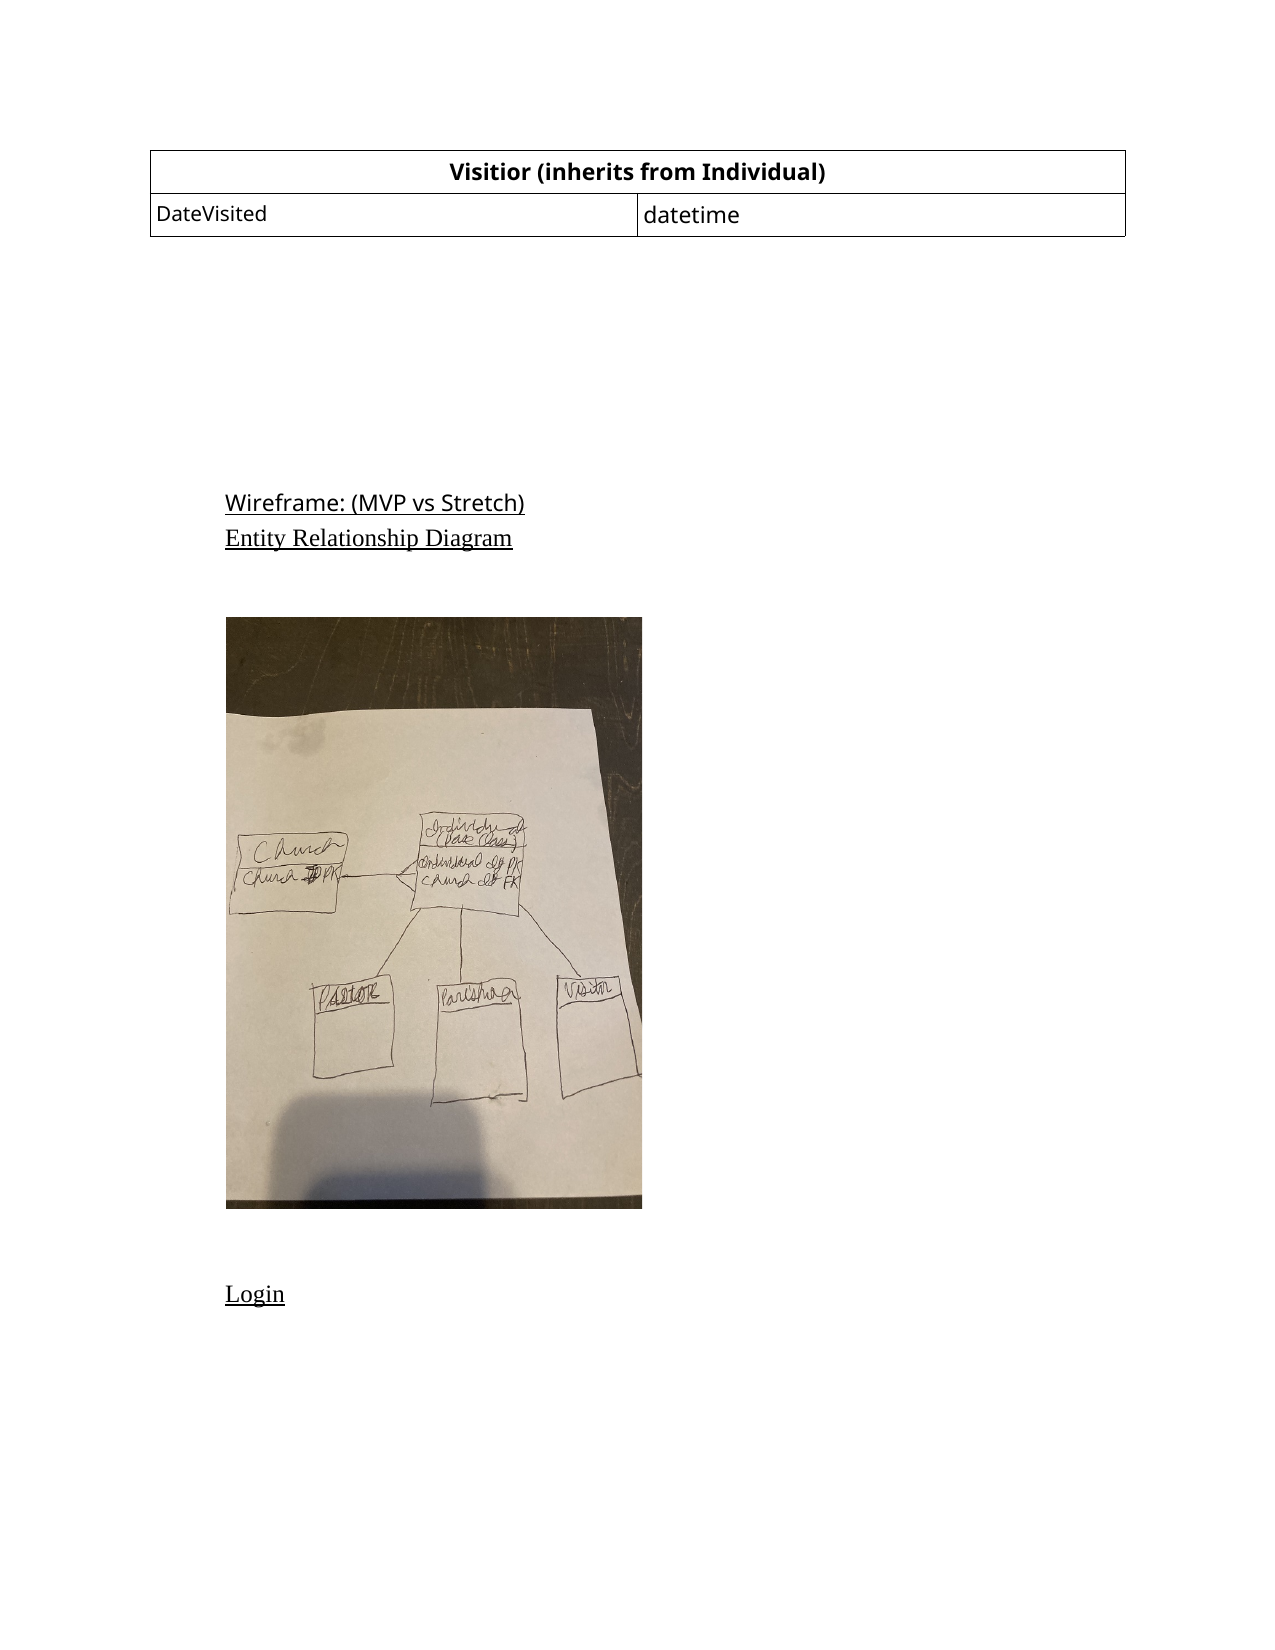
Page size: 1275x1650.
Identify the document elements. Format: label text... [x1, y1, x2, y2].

table_cell datetime [638, 194, 1125, 236]
table_header Visitior (inherits from Individual) [151, 151, 1125, 193]
table_cell DateVisited [151, 194, 637, 236]
text Wireframe: (MVP vs Stretch) [150, 487, 1125, 518]
text Login [150, 1279, 1125, 1308]
text Entity Relationship Diagram [150, 523, 1125, 552]
picture [226, 617, 643, 1209]
